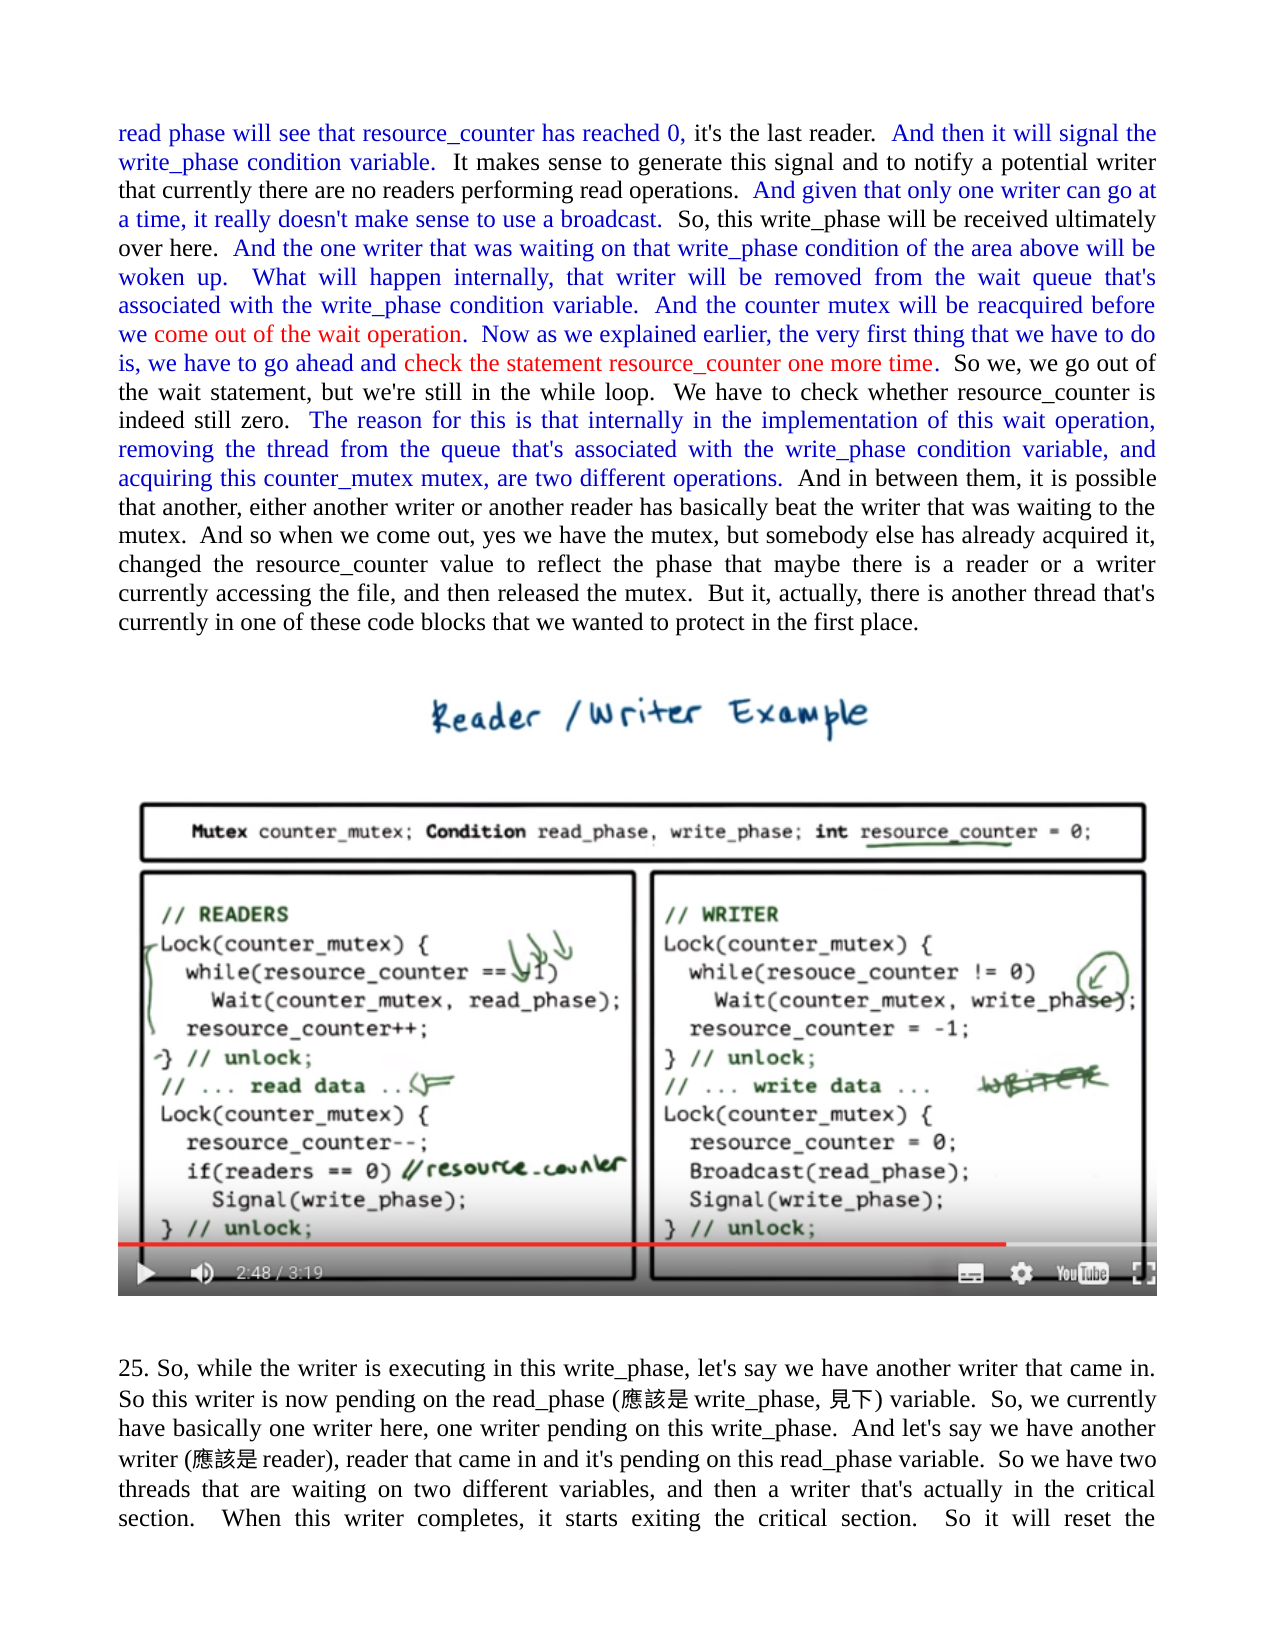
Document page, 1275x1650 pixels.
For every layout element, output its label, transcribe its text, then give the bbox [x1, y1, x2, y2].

picture [118, 693, 1157, 1296]
text read phase will see that resource_counter has reached 0, it's the last reader. And then it will signal the write_phase condition variable. It makes sense to generate this signal and to notify a potential writer that currently there are no readers performing read operations. And given that only one writer can go at a time, it really doesn't make sense to use a broadcast. So, this write_phase will be received ultimately over here. And the one writer that was waiting on that write_phase condition of the area above will be woken up. What will happen internally, that writer will be removed from the wait queue that's associated with the write_phase condition variable. And the counter mutex will be reacquired before we come out of the wait operation. Now as we explained earlier, the very first thing that we have to do is, we have to go ahead and check the statement resource_counter one more time. So we, we go out of the wait statement, but we're still in the while loop. We have to check whether resource_counter is indeed still zero. The reason for this is that internally in the implementation of this wait operation, removing the thread from the queue that's associated with the write_phase condition variable, and acquiring this counter_mutex mutex, are two different operations. And in between them, it is possible that another, either another writer or another reader has basically beat the writer that was waiting to the mutex. And so when we come out, yes we have the mutex, but somebody else has already acquired it, changed the resource_counter value to reflect the phase that maybe there is a reader or a writer currently accessing the file, and then released the mutex. But it, actually, there is another thread that's currently in one of these code blocks that we wanted to protect in the first place. [118, 118, 1157, 636]
text 25. So, while the writer is executing in this write_phase, let's say we have another writer that came in. So this writer is now pending on the read_phase (應該是write_phase, 見下) variable. So, we currently have basically one writer here, one writer pending on this write_phase. And let's say we have another writer (應該是reader), reader that came in and it's pending on this read_phase variable. So we have two threads that are waiting on two different variables, and then a writer that's actually in the critical section. When this writer completes, it starts exiting the critical section. So it will reset the [118, 1353, 1157, 1531]
